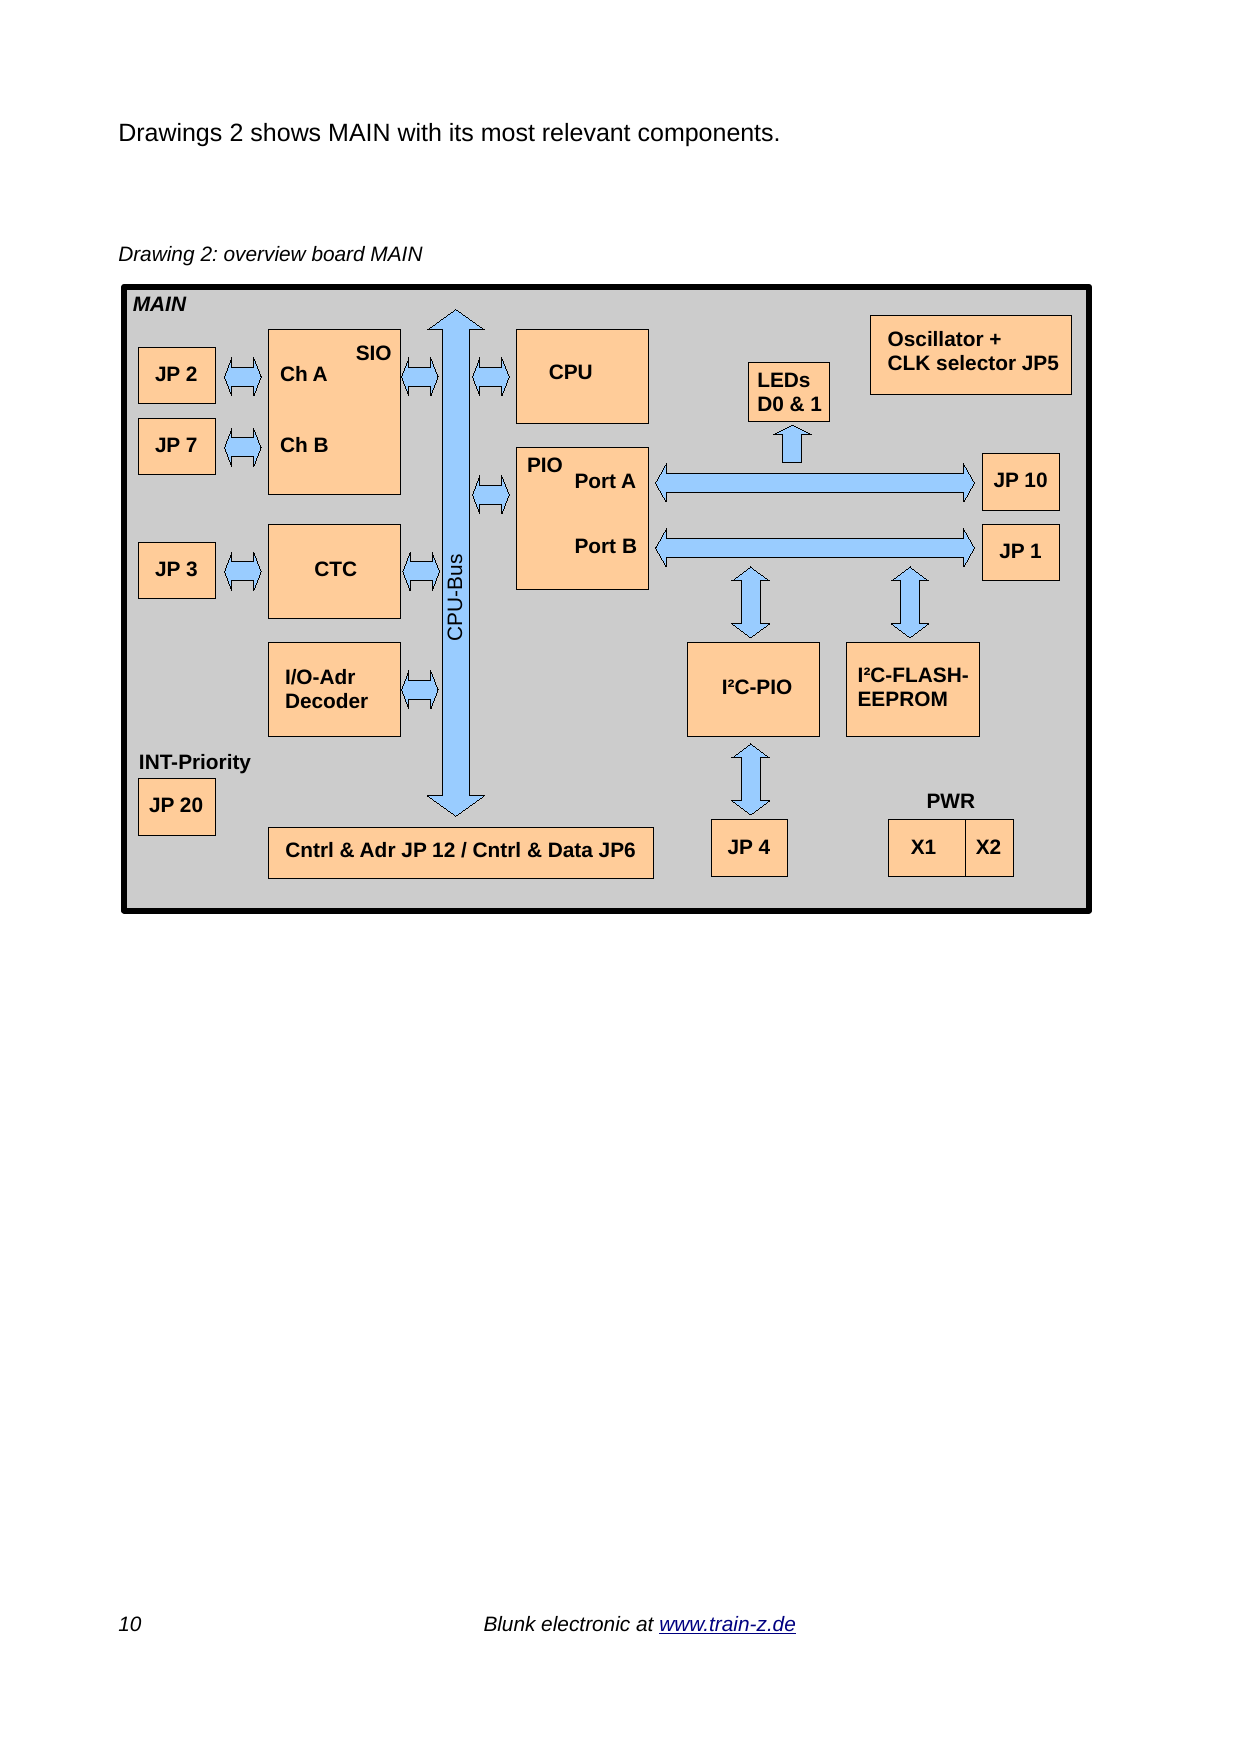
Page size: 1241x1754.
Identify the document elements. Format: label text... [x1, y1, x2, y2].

text Drawing 2: overview board MAIN [118, 242, 1095, 266]
subtitle Schematics and Assembly Drawings [1095, 401, 1122, 434]
text http://www.train-z.de/train-z/hw [1095, 618, 1122, 671]
text Drawings 2 shows MAIN with its most relevant components. [118, 118, 1122, 147]
